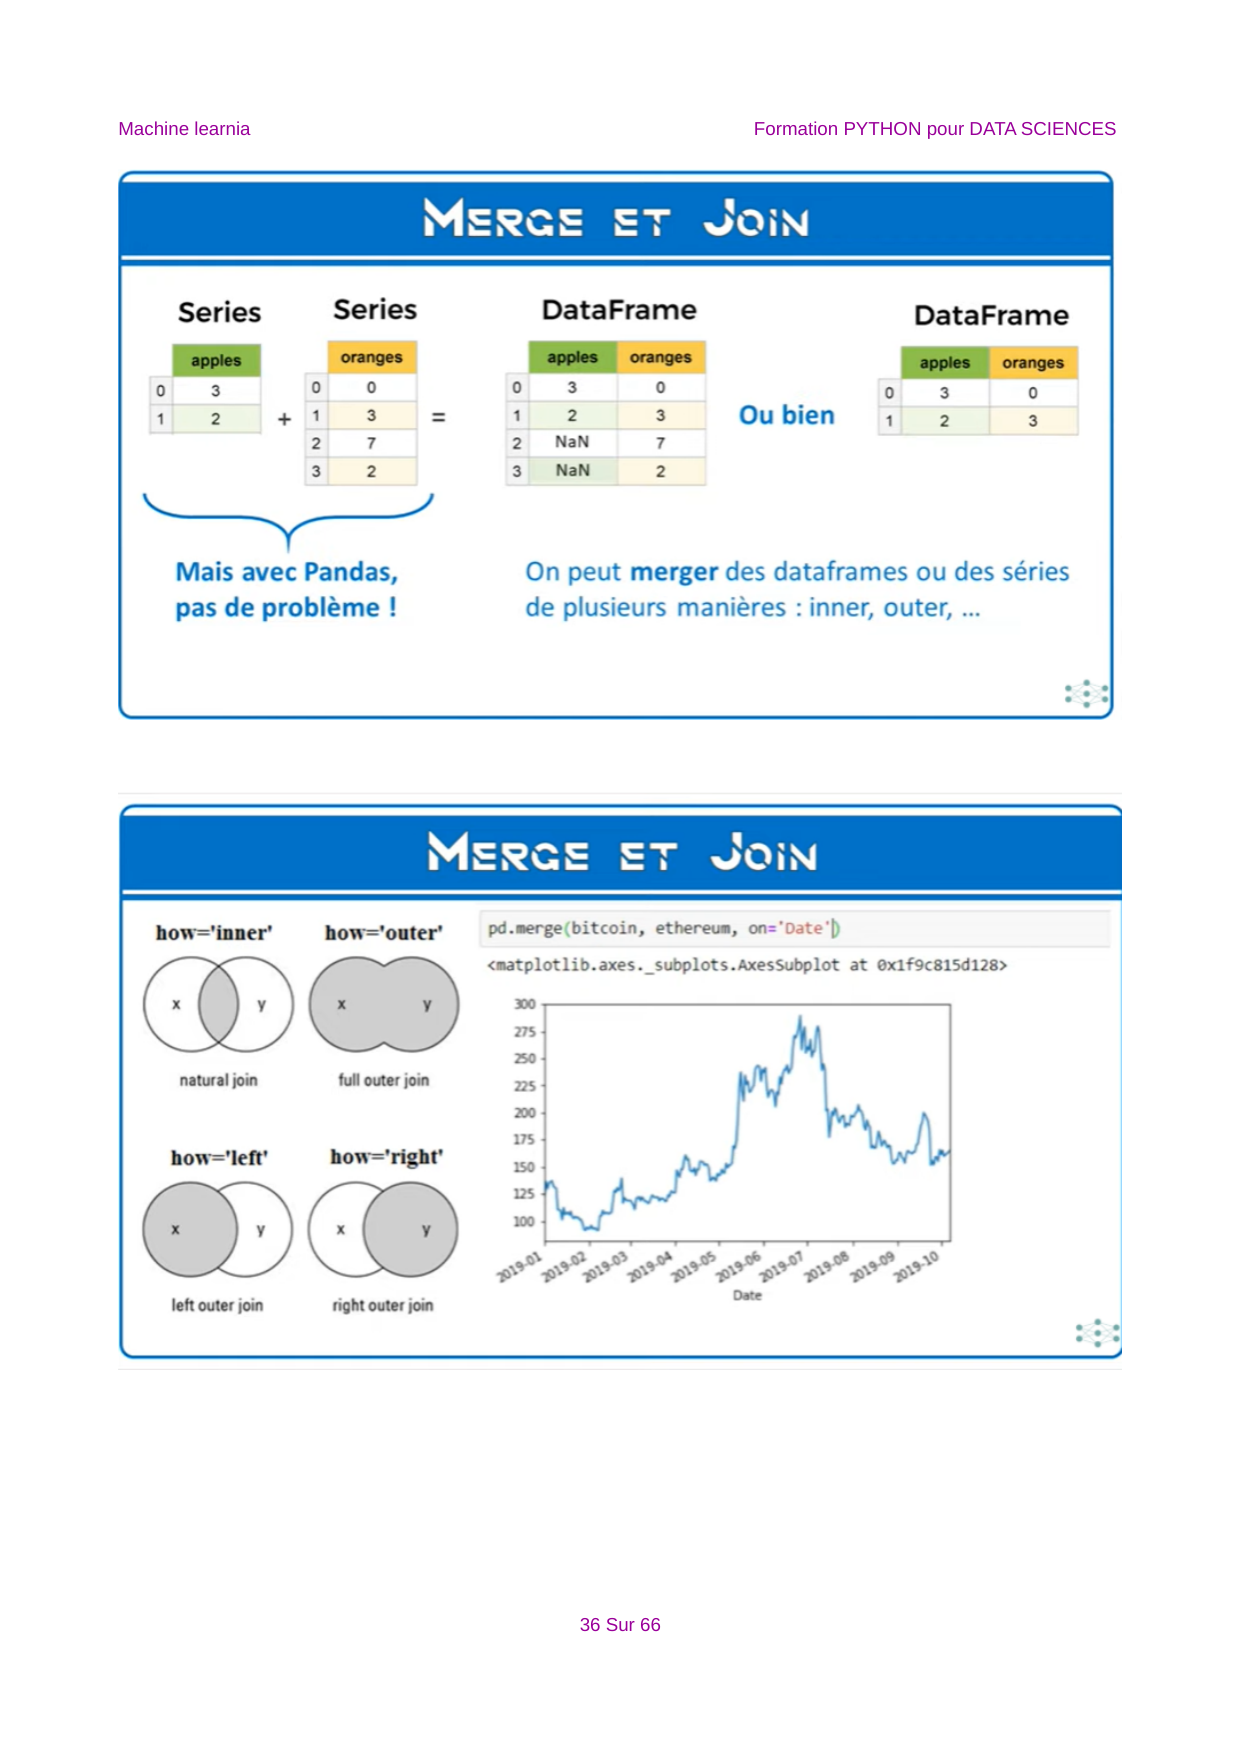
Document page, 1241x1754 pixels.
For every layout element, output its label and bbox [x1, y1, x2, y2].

picture [118, 792, 1122, 1370]
picture [118, 169, 1122, 720]
